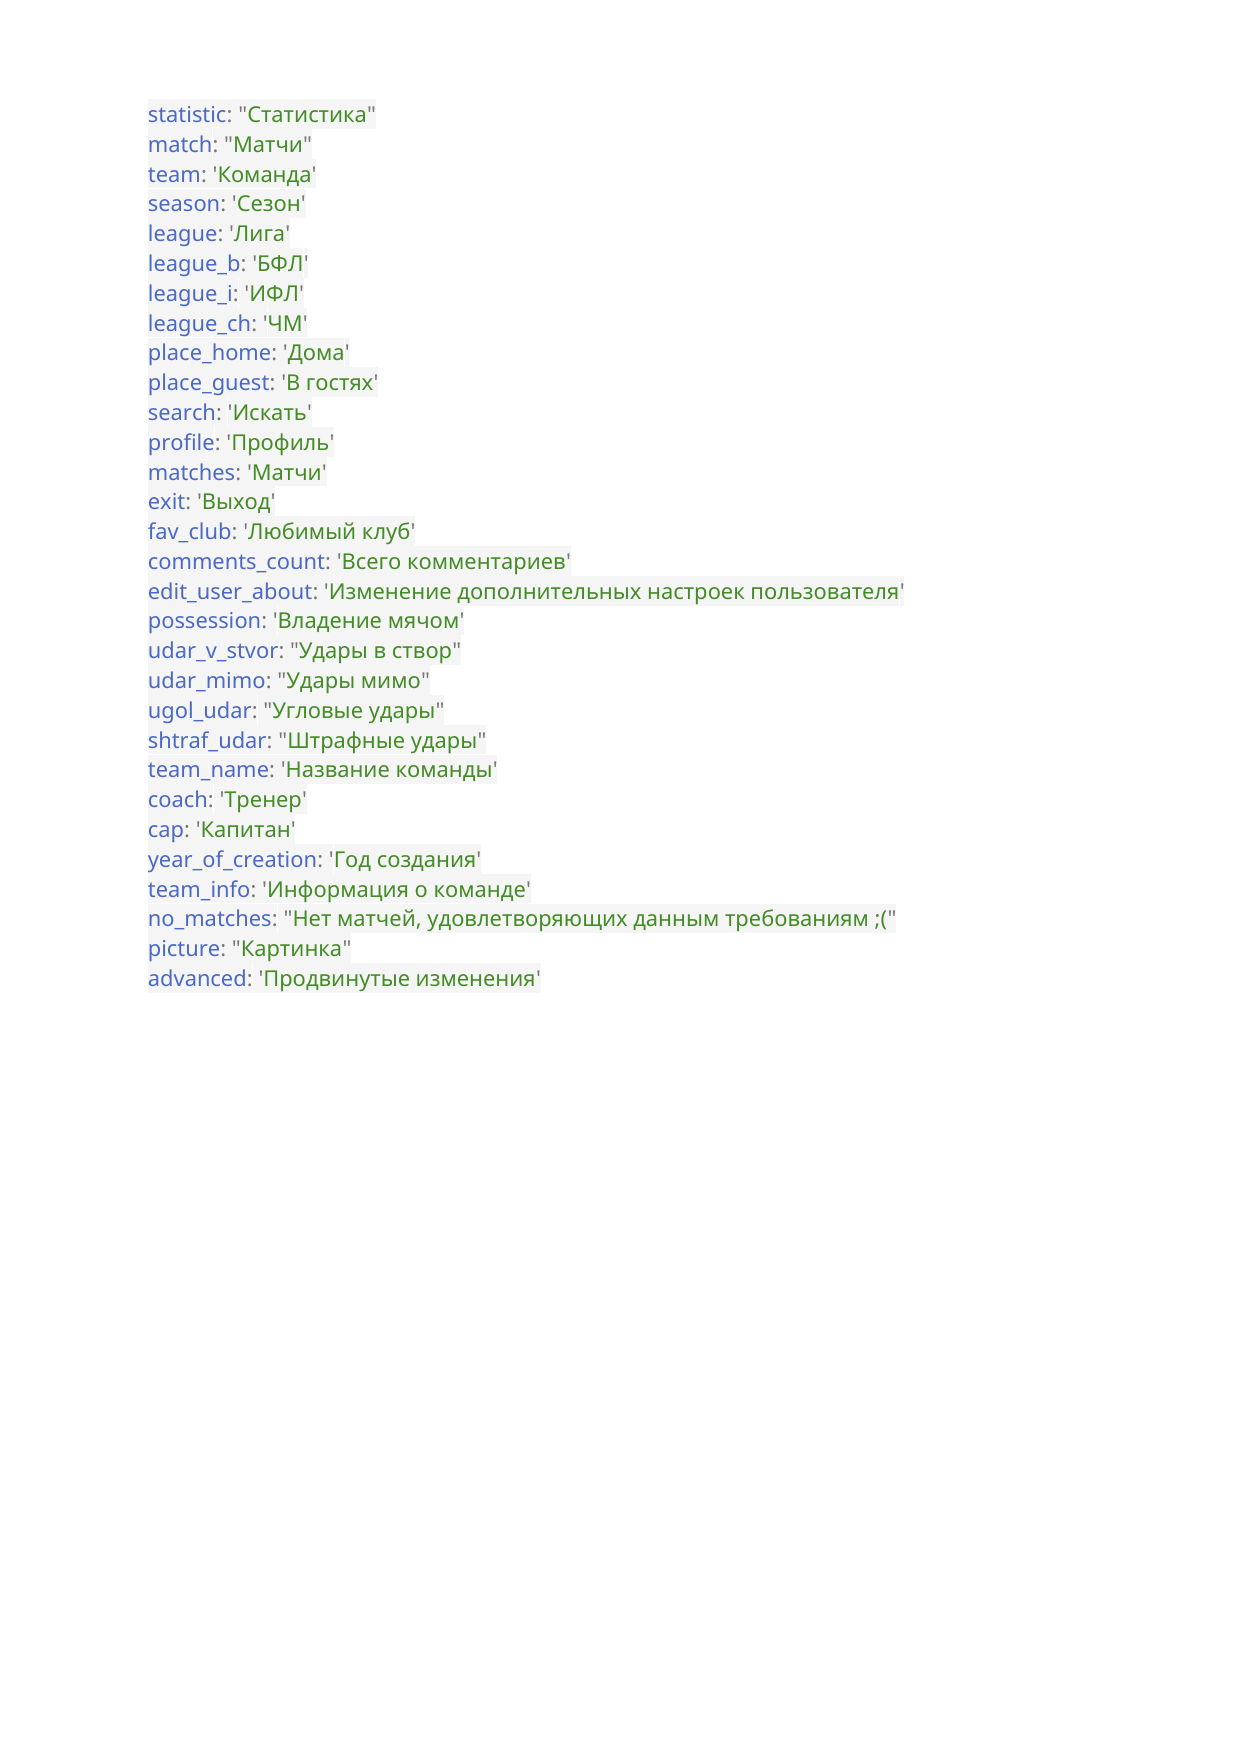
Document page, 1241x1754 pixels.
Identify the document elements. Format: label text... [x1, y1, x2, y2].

text league_ch: 'ЧМ' [148, 308, 1181, 337]
text coach: 'Тренер' [148, 784, 1181, 814]
text statistic: "Статистика" [148, 99, 1181, 129]
text matches: 'Матчи' [148, 457, 1181, 486]
text league_i: 'ИФЛ' [148, 278, 1181, 308]
text profile: 'Профиль' [148, 427, 1181, 457]
text udar_mimo: "Удары мимо" [148, 665, 1181, 695]
text season: 'Сезон' [148, 188, 1181, 218]
text no_matches: "Нет матчей, удовлетворяющих данным требованиям ;(" [148, 903, 1181, 933]
text cap: 'Капитан' [148, 814, 1181, 844]
text place_guest: 'В гостях' [148, 367, 1181, 397]
text match: "Матчи" [148, 129, 1181, 159]
text fav_club: 'Любимый клуб' [148, 516, 1181, 546]
text team_info: 'Информация о команде' [148, 874, 1181, 903]
text ugol_udar: "Угловые удары" [148, 695, 1181, 725]
text place_home: 'Дома' [148, 337, 1181, 367]
text league_b: 'БФЛ' [148, 248, 1181, 278]
text search: 'Искать' [148, 397, 1181, 427]
text league: 'Лига' [148, 218, 1181, 248]
text team: 'Команда' [148, 159, 1181, 188]
text possession: 'Владение мячом' [148, 606, 1181, 635]
text advanced: 'Продвинутые изменения' [148, 963, 1181, 993]
text comments_count: 'Всего комментариев' [148, 546, 1181, 576]
text edit_user_about: 'Изменение дополнительных настроек пользователя' [148, 576, 1181, 606]
text team_name: 'Название команды' [148, 754, 1181, 784]
text exit: 'Выход' [148, 486, 1181, 516]
text udar_v_stvor: "Удары в створ" [148, 635, 1181, 665]
text picture: "Картинка" [148, 933, 1181, 963]
text year_of_creation: 'Год создания' [148, 844, 1181, 874]
text shtraf_udar: "Штрафные удары" [148, 725, 1181, 754]
